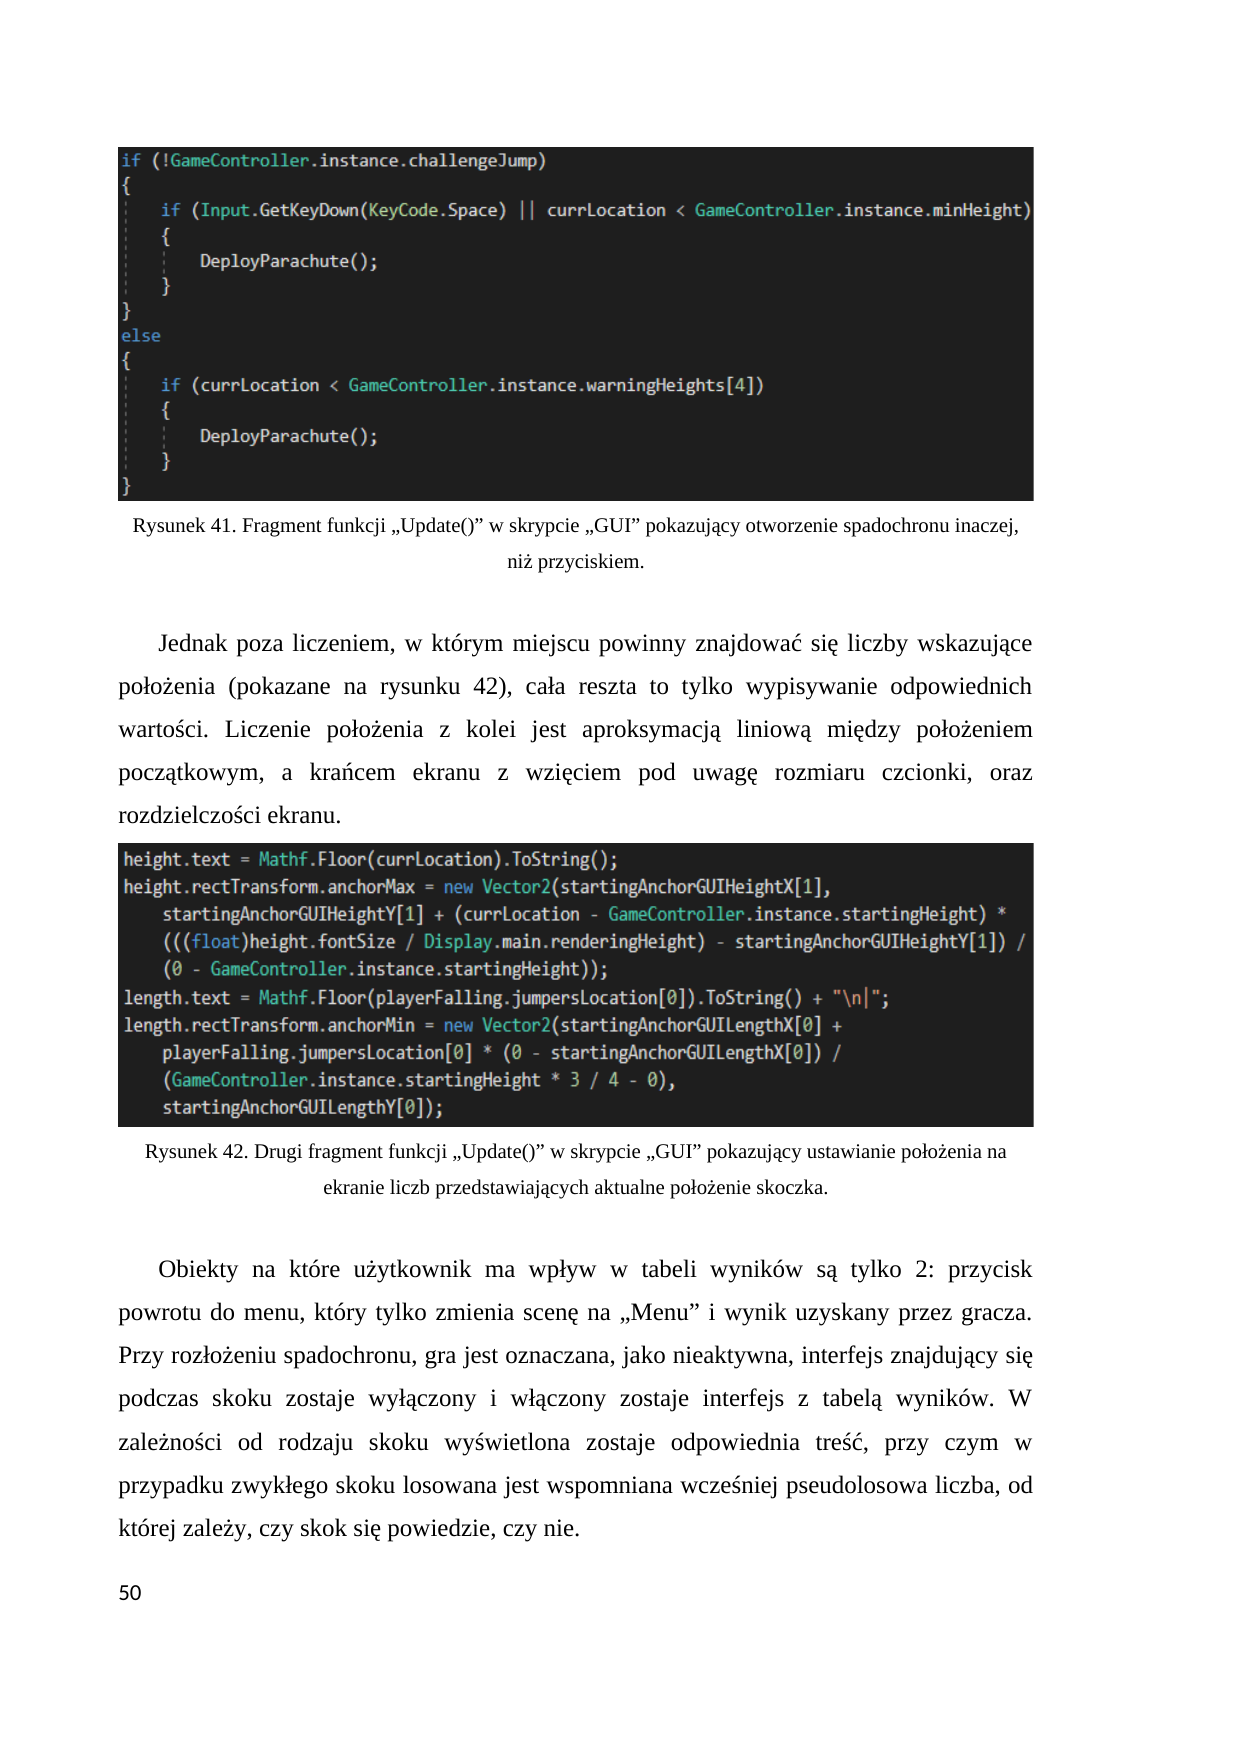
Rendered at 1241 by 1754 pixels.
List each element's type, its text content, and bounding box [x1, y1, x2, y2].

text Rysunek 41. Fragment funkcji „Update()” w skrypcie „GUI” pokazujący otworzenie spadochronu inaczej, niż przyciskiem. [118, 501, 1033, 573]
text Rysunek 42. Drugi fragment funkcji „Update()” w skrypcie „GUI” pokazujący ustawianie położenia na ekranie liczb przedstawiających aktualne położenie skoczka. [118, 1127, 1033, 1199]
picture [118, 147, 1034, 501]
text Jednak poza liczeniem, w którym miejscu powinny znajdować się liczby wskazujące położenia (pokazane na rysunku 42), cała reszta to tylko wypisywanie odpowiednich wartości. Liczenie położenia z kolei jest aproksymacją liniową między położeniem początkowym, a krańcem ekranu z wzięciem pod uwagę rozmiaru czcionki, oraz rozdzielczości ekranu. [118, 628, 1033, 829]
picture [118, 843, 1034, 1127]
text Obiekty na które użytkownik ma wpływ w tabeli wyników są tylko 2: przycisk powrotu do menu, który tylko zmienia scenę na „Menu” i wynik uzyskany przez gracza. Przy rozłożeniu spadochronu, gra jest oznaczana, jako nieaktywna, interfejs znajdujący się podczas skoku zostaje wyłączony i włączony zostaje interfejs z tabelą wyników. W zależności od rodzaju skoku wyświetlona zostaje odpowiednia treść, przy czym w przypadku zwykłego skoku losowana jest wspomniana wcześniej pseudolosowa liczba, od której zależy, czy skok się powiedzie, czy nie. [118, 1254, 1033, 1542]
